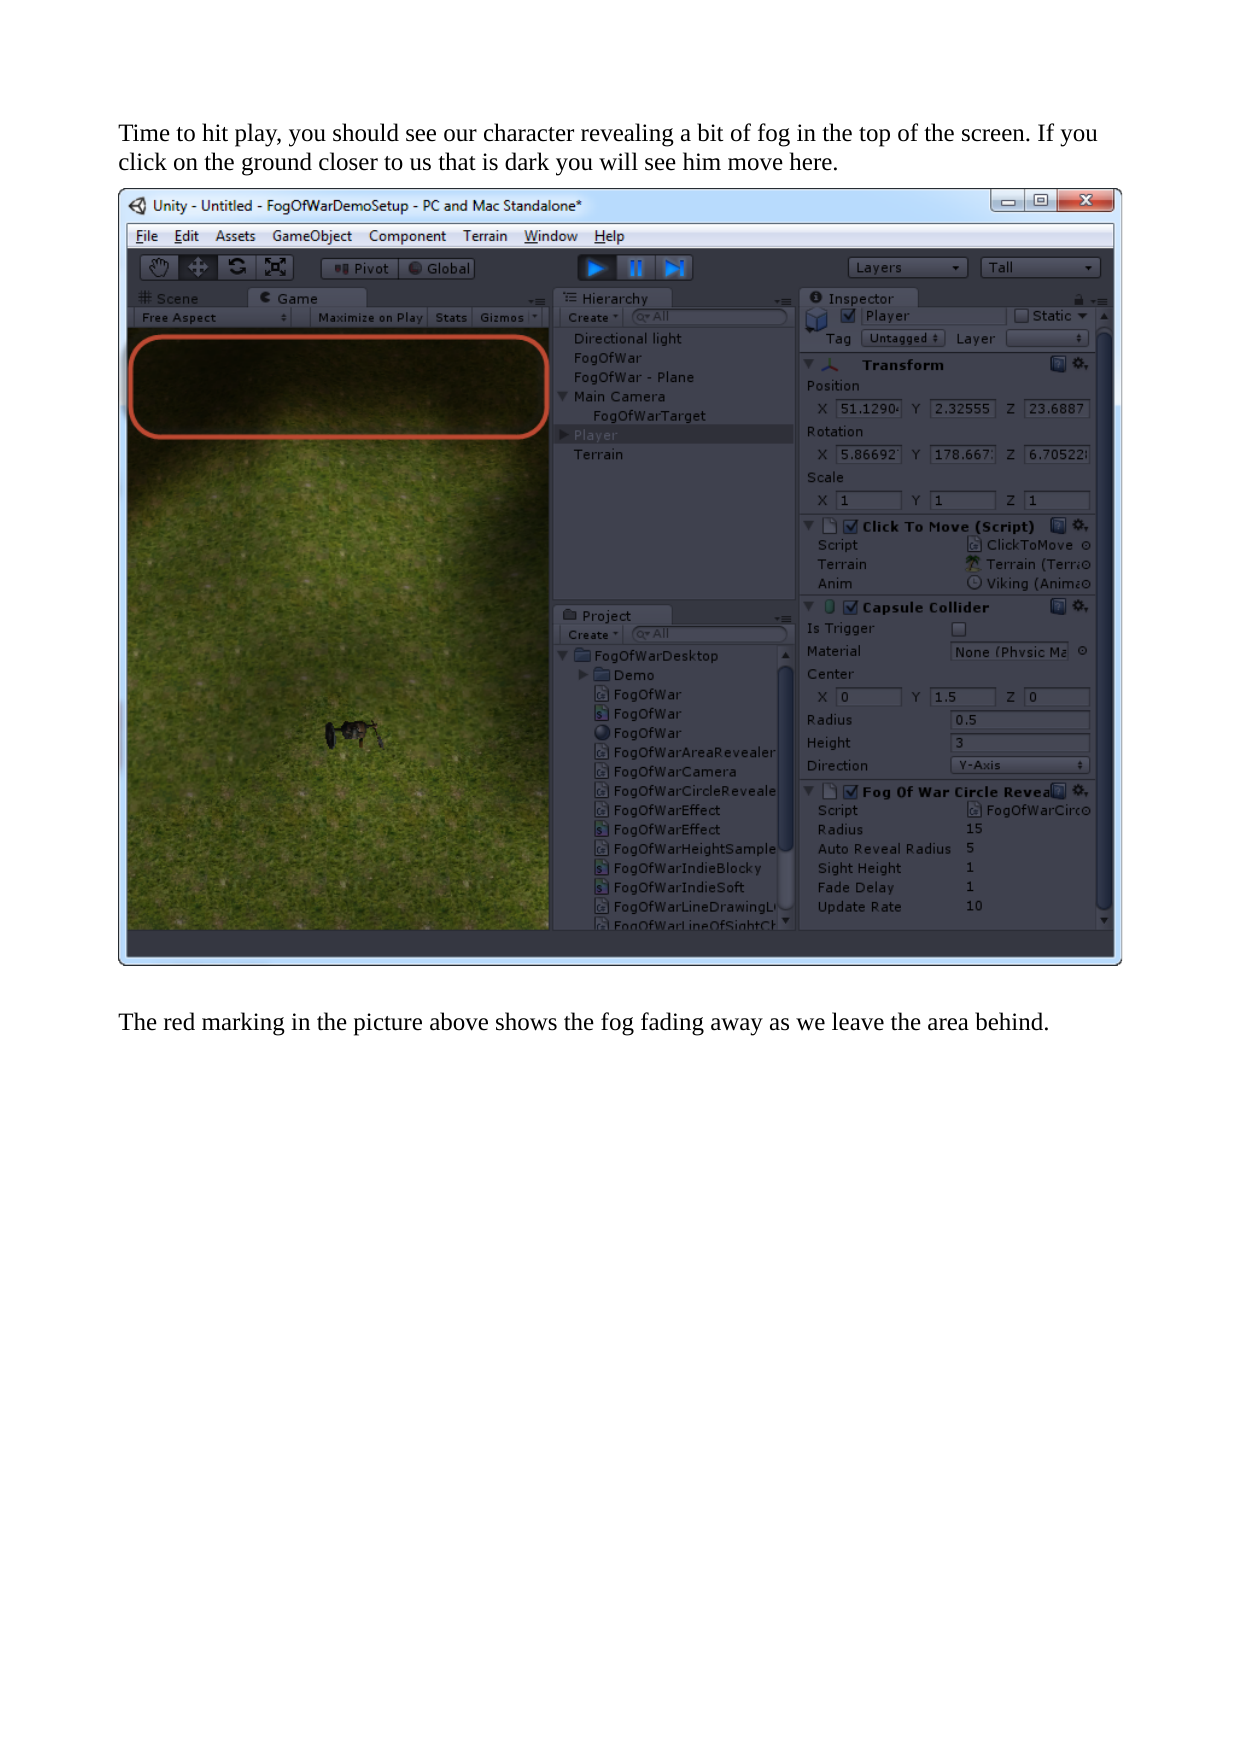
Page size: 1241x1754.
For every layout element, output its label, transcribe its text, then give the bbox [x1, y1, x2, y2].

text Time to hit play, you should see our character revealing a bit of fog in the top of the screen. If you click on the ground closer to us that is dark you will see him move here. [118, 118, 1122, 176]
picture [118, 188, 1123, 966]
text The red marking in the picture above shows the fog fading away as we leave the area behind. [118, 1007, 1122, 1036]
